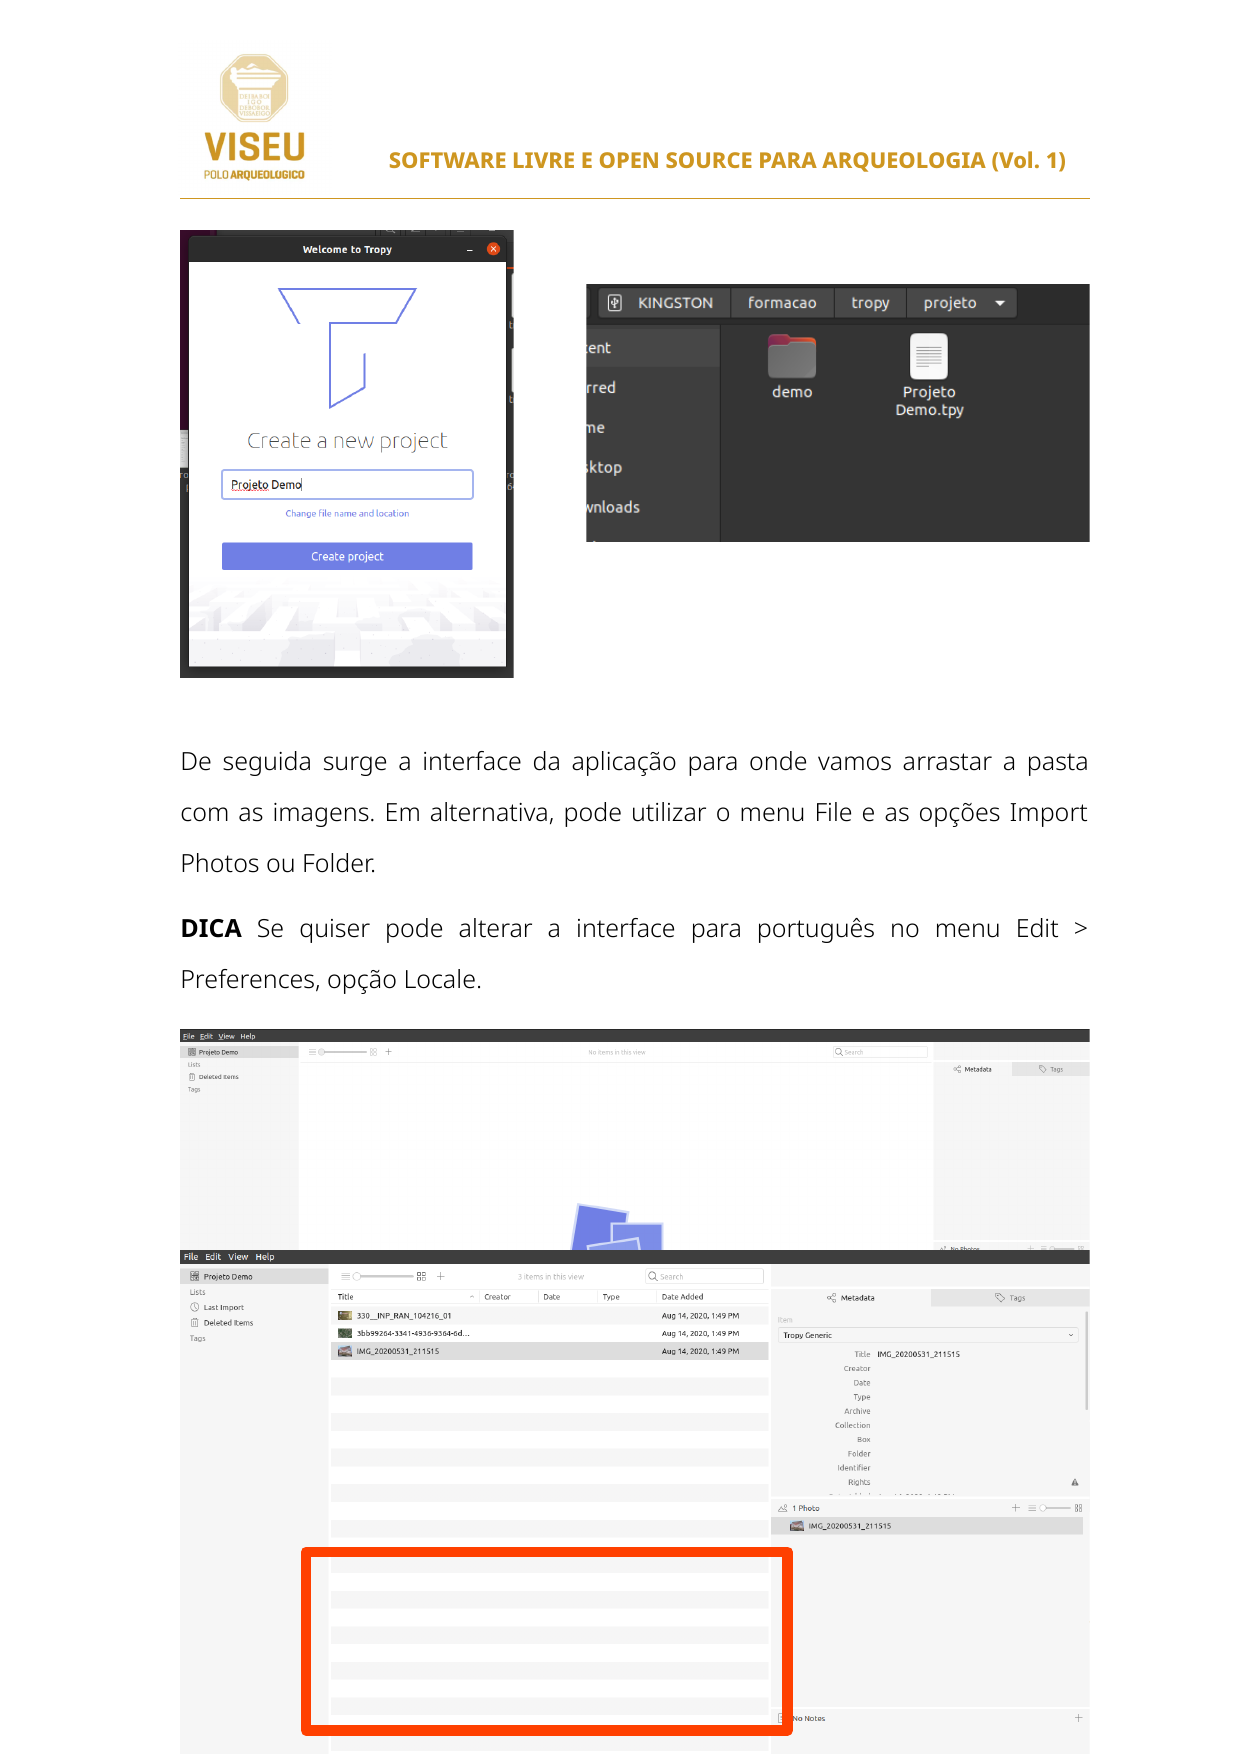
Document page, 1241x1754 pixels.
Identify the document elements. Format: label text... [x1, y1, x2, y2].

picture [180, 230, 514, 678]
picture [586, 284, 1090, 542]
text De seguida surge a interface da aplicação para onde vamos arrastar a pasta com as imagens. Em alternativa, pode utilizar o menu File e as opções Import Photos ou Folder. [180, 743, 1090, 879]
text DICA Se quiser pode alterar a interface para português no menu Edit > Preferences, opção Locale. [180, 911, 1090, 996]
picture [180, 1029, 1090, 1754]
